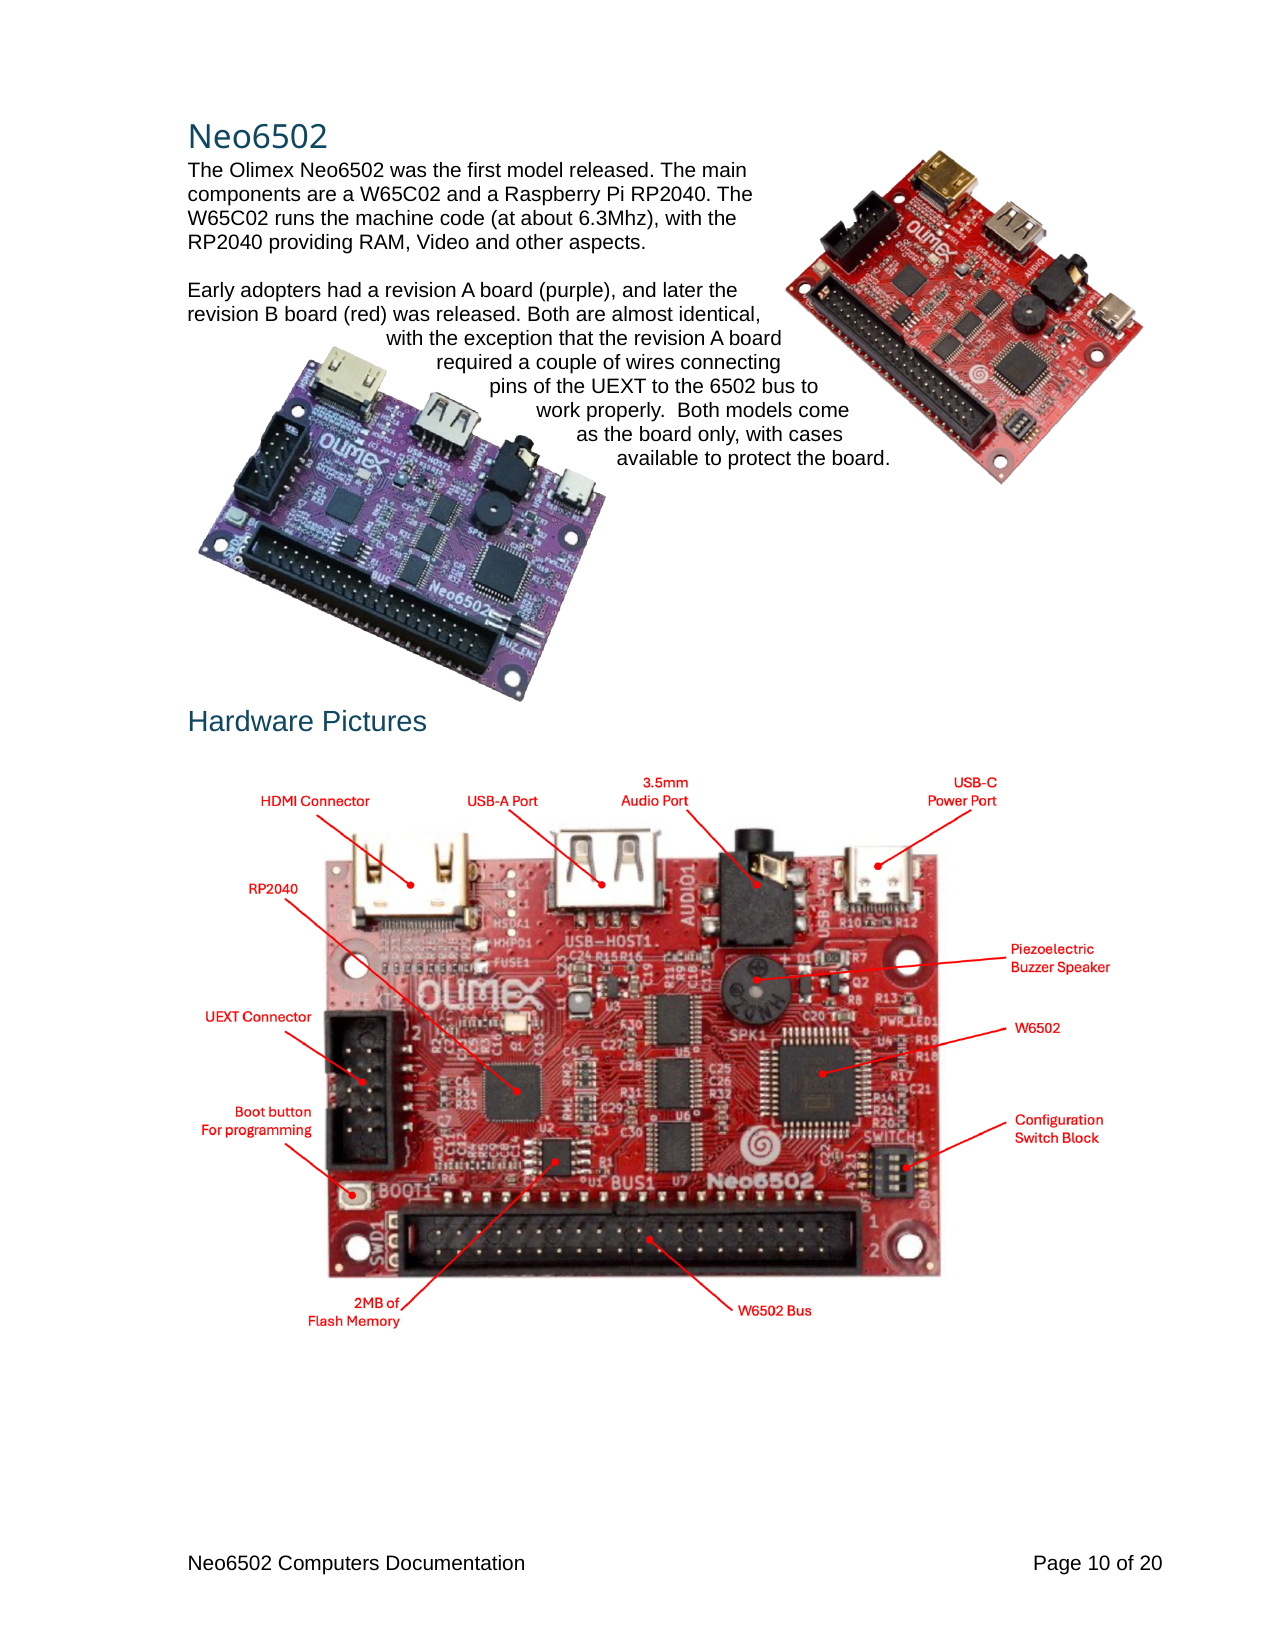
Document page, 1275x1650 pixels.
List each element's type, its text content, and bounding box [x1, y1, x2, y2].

text Early adopters had a revision A board (purple), and later the revision B board (red) was released. Both are almost identical, with the exception that the revision A board required a couple of wires connecting pins of the UEXT to the 6502 bus to work properly. Both models come as the board only, with cases available to protect the board. [187, 254, 1118, 373]
picture [187, 737, 1122, 1319]
picture [213, 320, 610, 680]
text The Olimex Neo6502 was the first model released. The main components are a W65C02 and a Raspberry Pi RP2040. The W65C02 runs the machine code (at about 6.3Mhz), with the RP2040 providing RAM, Video and other aspects. [187, 158, 1162, 230]
subtitle Hardware Pictures [187, 373, 1162, 713]
subtitle Neo6502 [187, 112, 1162, 158]
